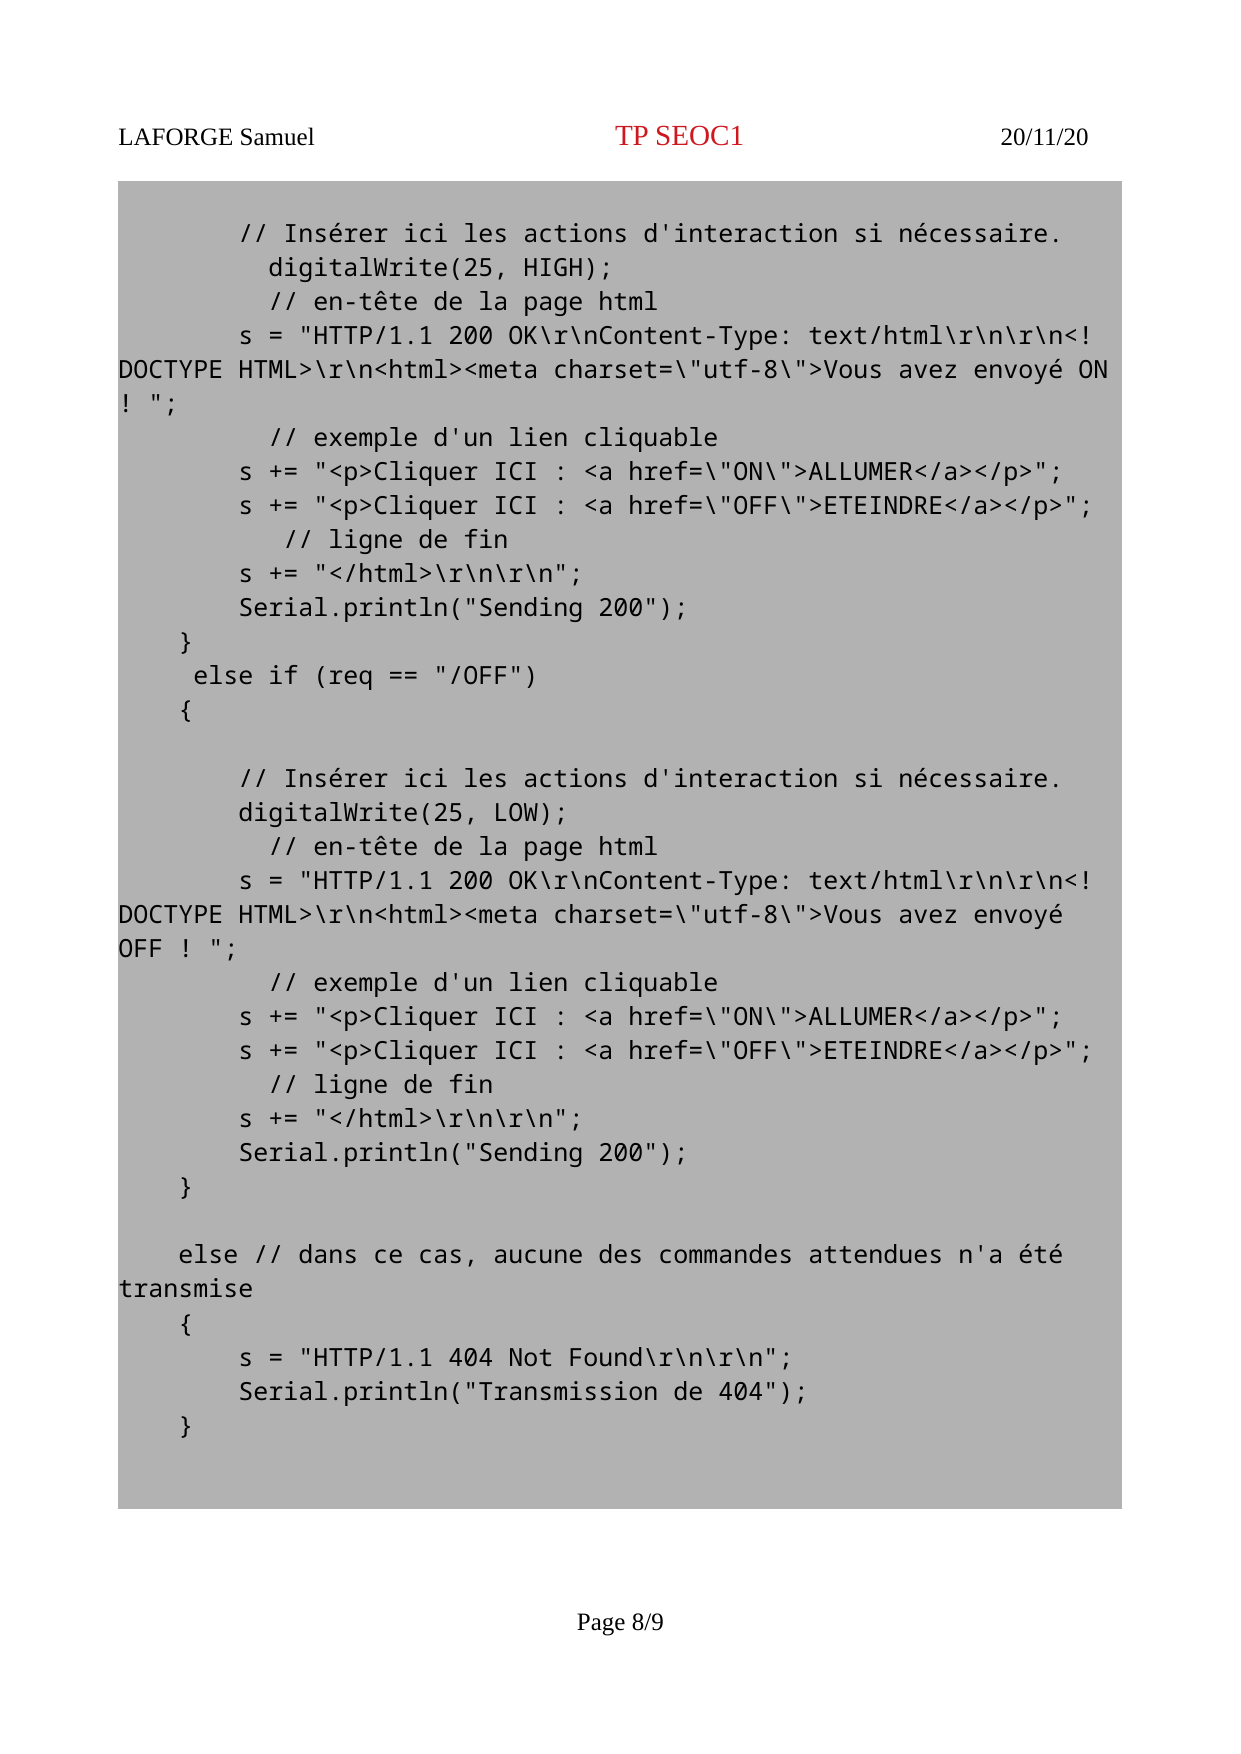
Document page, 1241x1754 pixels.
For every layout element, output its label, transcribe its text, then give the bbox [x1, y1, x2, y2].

text digitalWrite(25, LOW); [118, 794, 1122, 828]
text // ligne de fin [118, 1067, 1122, 1101]
text // en-tête de la page html [118, 283, 1122, 317]
text s = "HTTP/1.1 200 OK\r\nContent-Type: text/html\r\n\r\n<!DOCTYPE HTML>\r\n<html><meta charset=\"utf-8\">Vous avez envoyé OFF ! "; [118, 862, 1122, 964]
text else if (req == "/OFF") [118, 658, 1122, 692]
text { [118, 692, 1122, 726]
text s += "<p>Cliquer ICI : <a href=\"ON\">ALLUMER</a></p>"; [118, 454, 1122, 488]
text { [118, 1305, 1122, 1339]
text // Insérer ici les actions d'interaction si nécessaire. [118, 760, 1122, 794]
text // ligne de fin [118, 522, 1122, 556]
text s += "<p>Cliquer ICI : <a href=\"OFF\">ETEINDRE</a></p>"; [118, 488, 1122, 522]
text digitalWrite(25, HIGH); [118, 249, 1122, 283]
text Serial.println("Transmission de 404"); [118, 1373, 1122, 1407]
text Serial.println("Sending 200"); [118, 1135, 1122, 1169]
text s += "</html>\r\n\r\n"; [118, 1101, 1122, 1135]
text } [118, 1407, 1122, 1441]
text } [118, 1169, 1122, 1203]
text s += "<p>Cliquer ICI : <a href=\"OFF\">ETEINDRE</a></p>"; [118, 1033, 1122, 1067]
text s += "</html>\r\n\r\n"; [118, 556, 1122, 590]
text // en-tête de la page html [118, 828, 1122, 862]
text // Insérer ici les actions d'interaction si nécessaire. [118, 215, 1122, 249]
text } [118, 624, 1122, 658]
text s = "HTTP/1.1 404 Not Found\r\n\r\n"; [118, 1339, 1122, 1373]
text s = "HTTP/1.1 200 OK\r\nContent-Type: text/html\r\n\r\n<!DOCTYPE HTML>\r\n<html><meta charset=\"utf-8\">Vous avez envoyé ON ! "; [118, 317, 1122, 419]
text Serial.println("Sending 200"); [118, 590, 1122, 624]
text else // dans ce cas, aucune des commandes attendues n'a été transmise [118, 1237, 1122, 1305]
text s += "<p>Cliquer ICI : <a href=\"ON\">ALLUMER</a></p>"; [118, 999, 1122, 1033]
text // exemple d'un lien cliquable [118, 964, 1122, 999]
text // exemple d'un lien cliquable [118, 419, 1122, 454]
